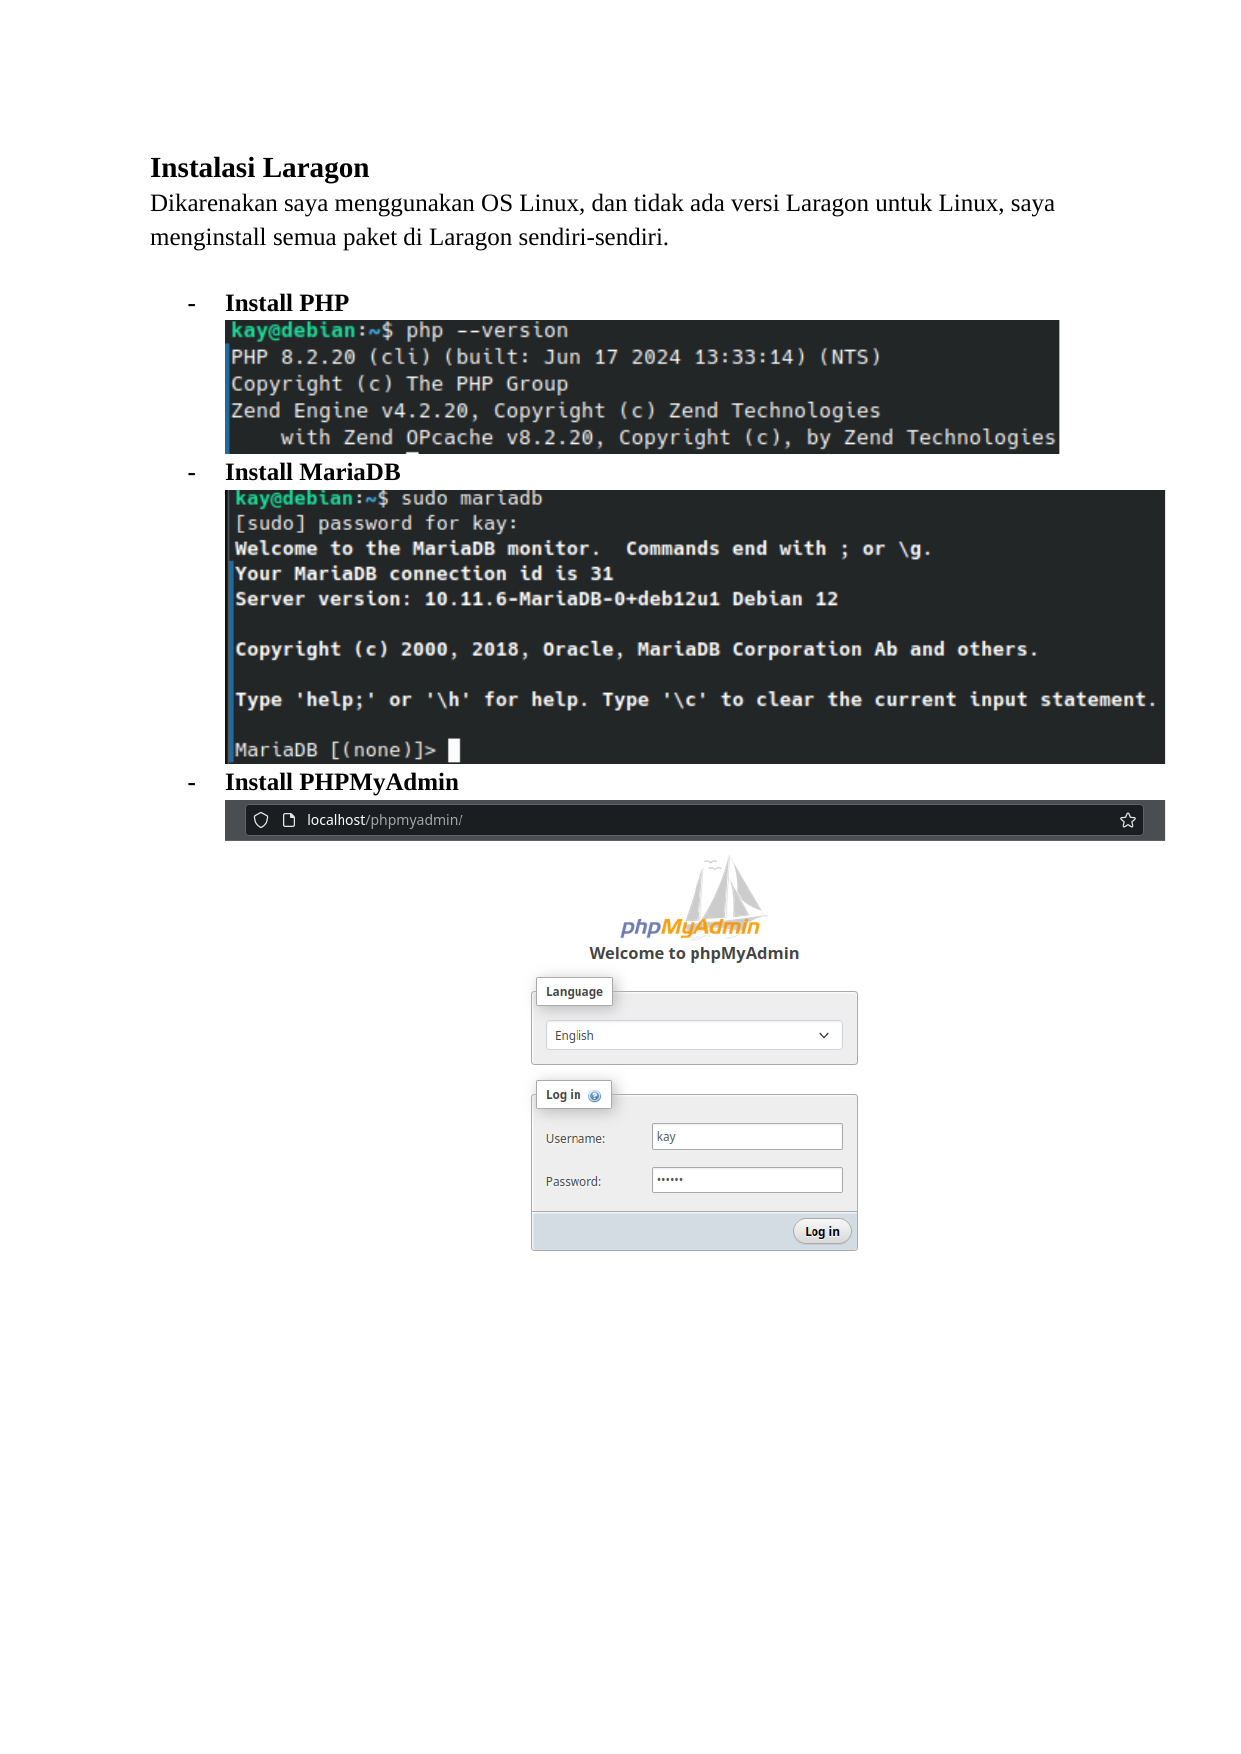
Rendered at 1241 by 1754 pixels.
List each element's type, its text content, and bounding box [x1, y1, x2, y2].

text Instalasi Laragon [150, 150, 1090, 183]
picture [225, 320, 1060, 454]
list Install PHPMyAdmin [187, 767, 1090, 796]
list Install MariaDB [187, 457, 1090, 486]
text Dikarenakan saya menggunakan OS Linux, dan tidak ada versi Laragon untuk Linux, saya menginstall semua paket di Laragon sendiri-sendiri. [150, 188, 1090, 250]
picture [225, 490, 1166, 764]
list Install PHP [187, 288, 1090, 316]
picture [225, 800, 1166, 1288]
